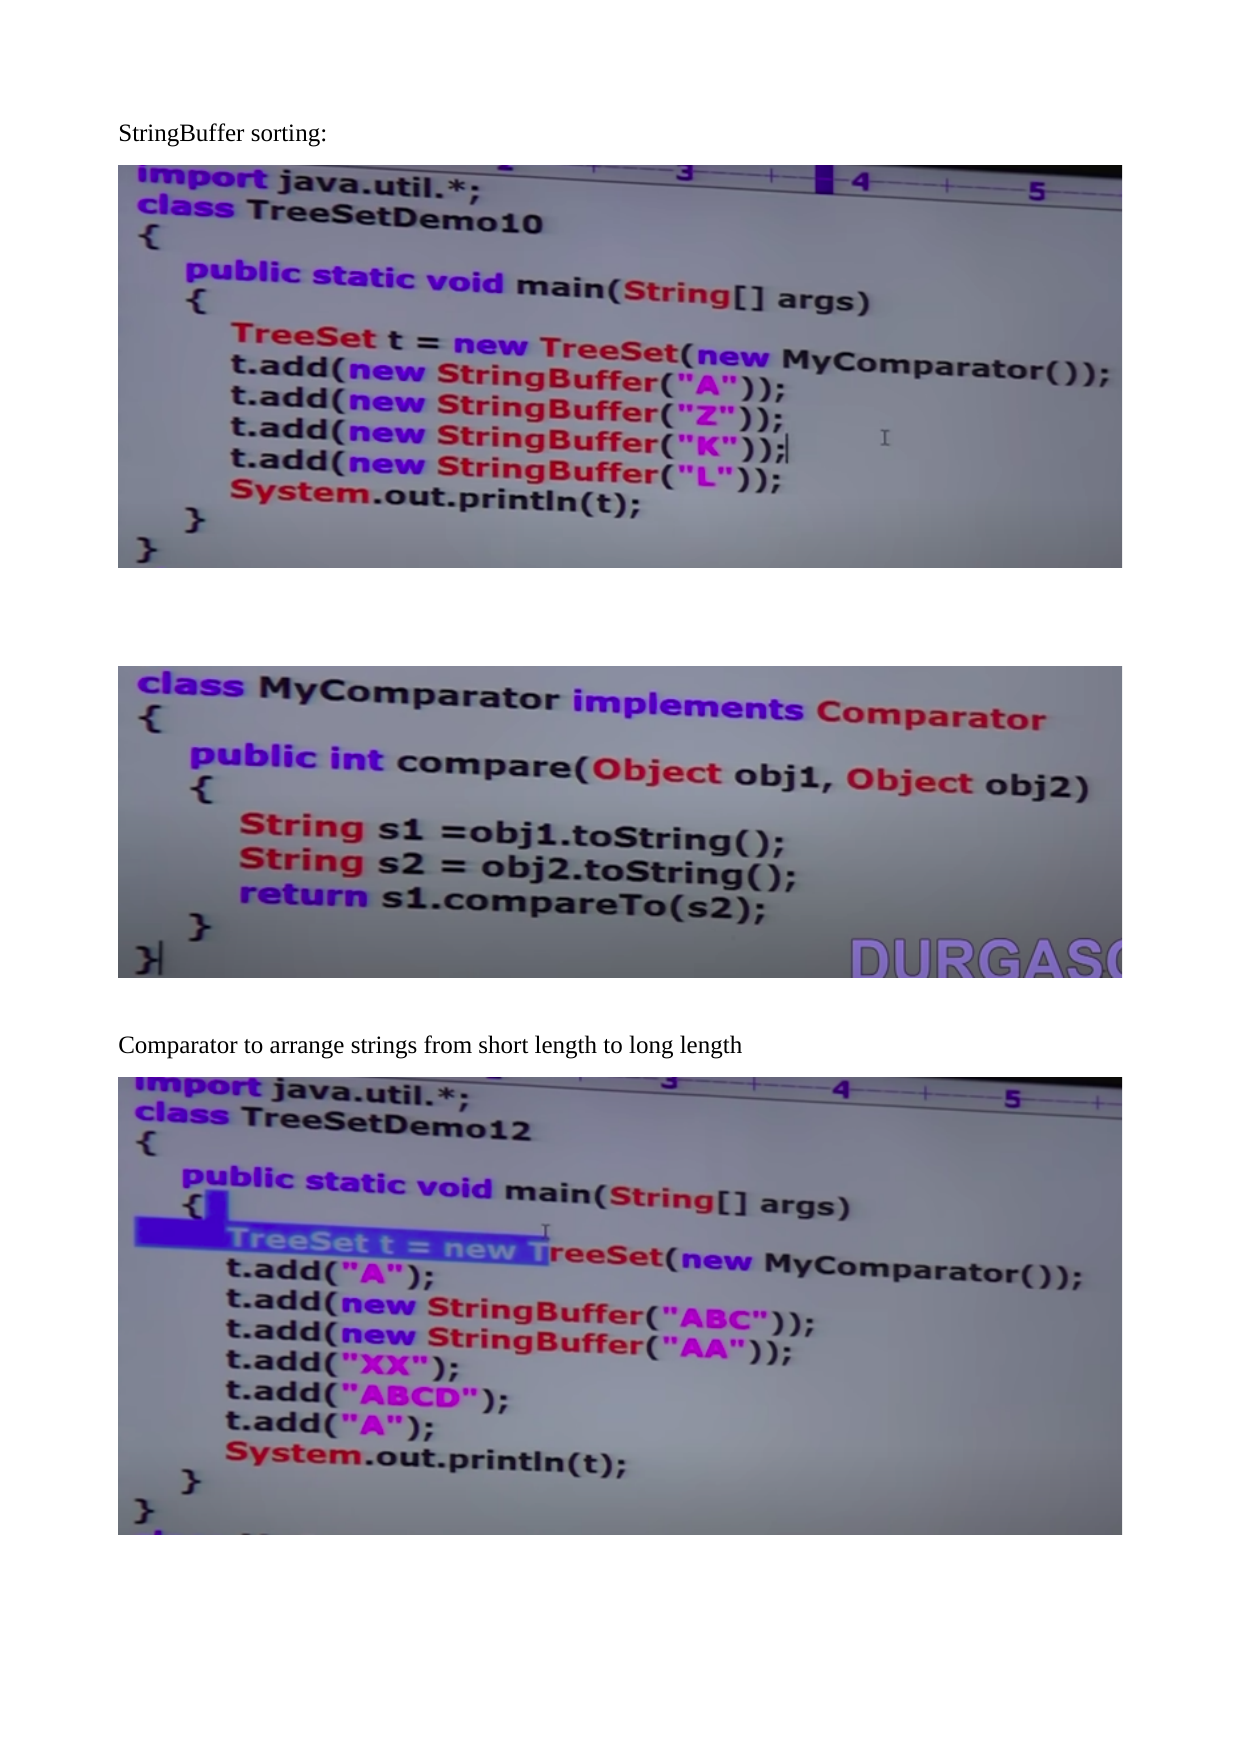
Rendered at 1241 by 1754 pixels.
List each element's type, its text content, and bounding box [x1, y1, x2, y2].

text StringBuffer sorting: [118, 118, 1122, 147]
picture [118, 165, 1123, 568]
picture [118, 666, 1123, 978]
text Comparator to arrange strings from short length to long length [118, 1030, 1122, 1058]
picture [118, 1077, 1123, 1535]
